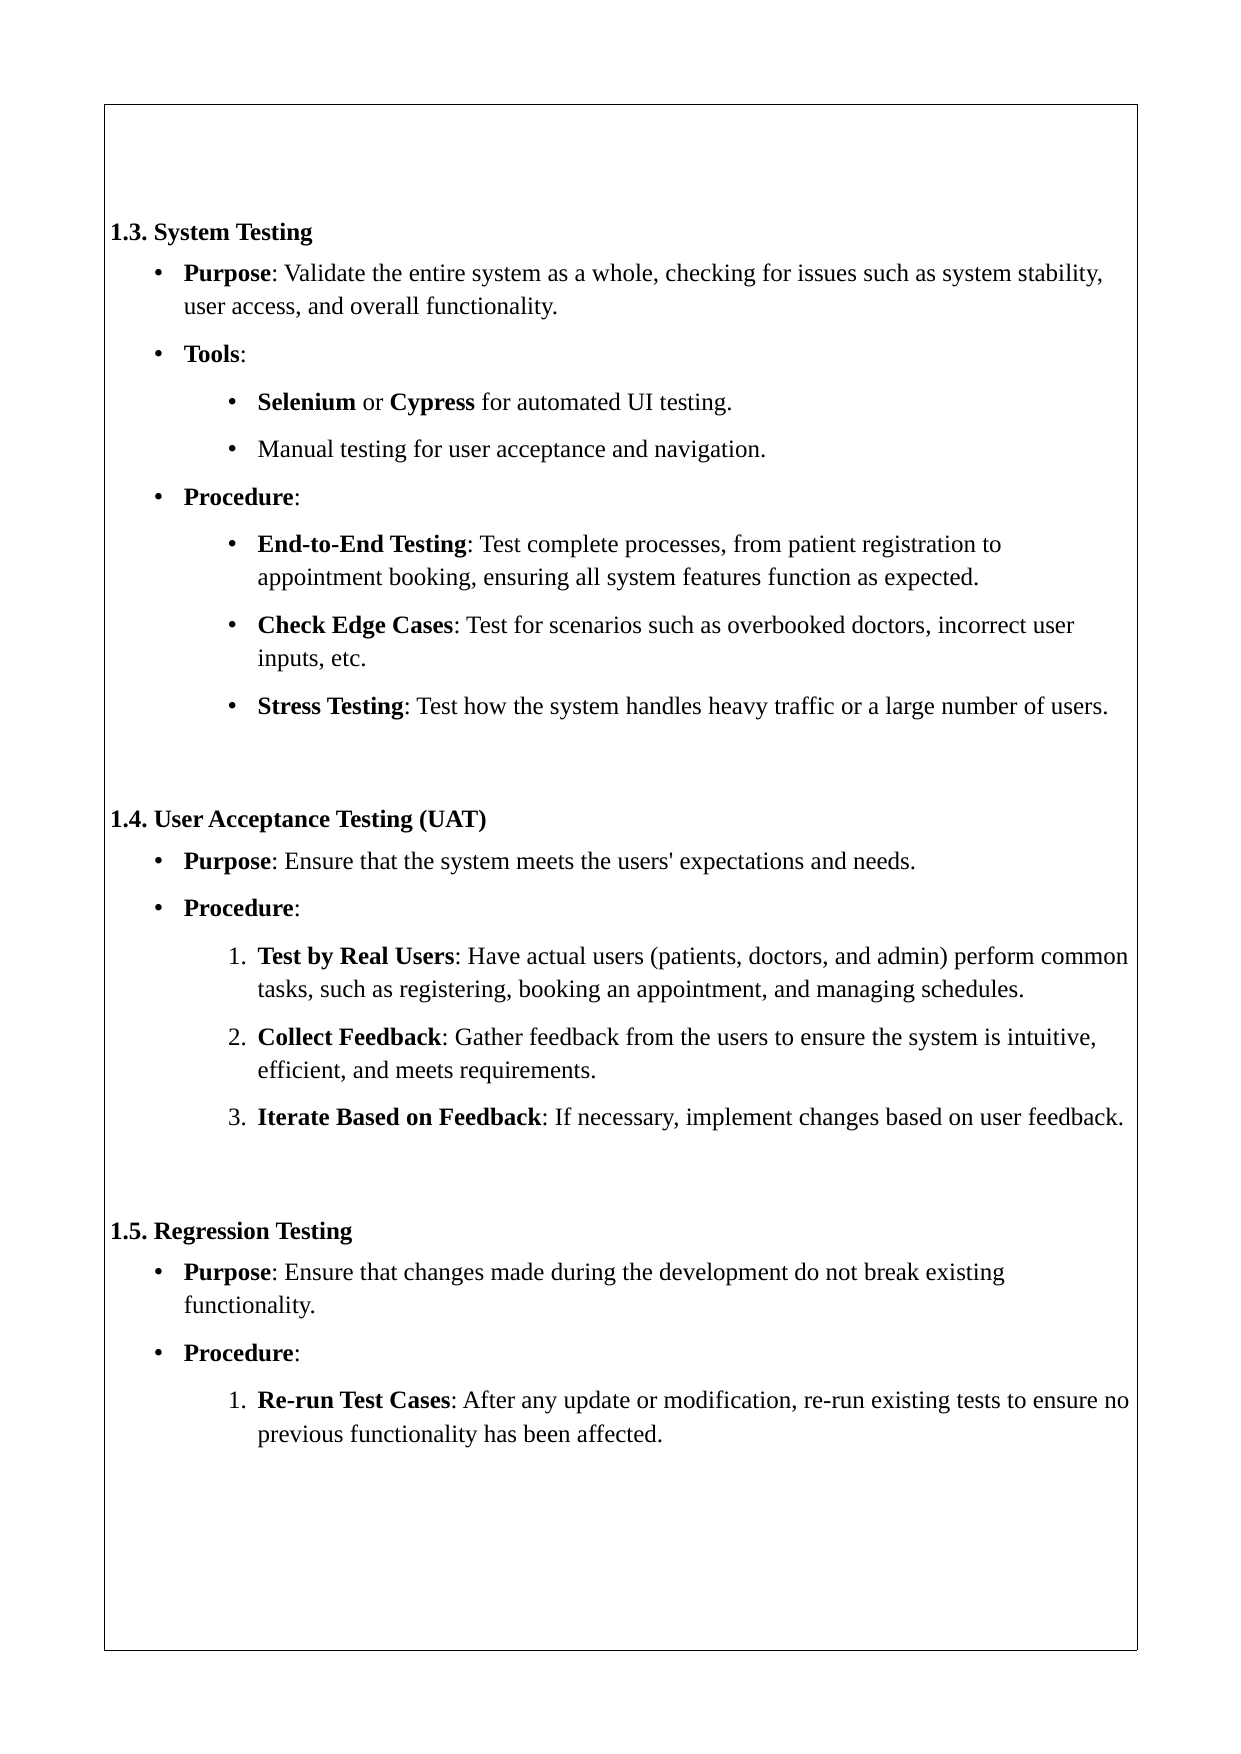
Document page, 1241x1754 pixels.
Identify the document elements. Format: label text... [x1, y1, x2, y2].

list Collect Feedback: Gather feedback from the users to ensure the system is intuitive, efficient, and meets requirements. [228, 1022, 1131, 1083]
list Procedure: [154, 893, 1131, 922]
list Procedure: [154, 1338, 1131, 1367]
list Purpose: Ensure that changes made during the development do not break existing functionality. [154, 1257, 1131, 1319]
list Manual testing for user acceptance and navigation. [228, 434, 1131, 463]
list Purpose: Ensure that the system meets the users' expectations and needs. [154, 846, 1131, 874]
subtitle 1.5. Regression Testing [110, 1216, 1131, 1245]
list Iterate Based on Feedback: If necessary, implement changes based on user feedback. [228, 1102, 1131, 1131]
list Check Edge Cases: Test for scenarios such as overbooked doctors, incorrect user inputs, etc. [228, 610, 1131, 672]
list Purpose: Validate the entire system as a whole, checking for issues such as system stability, user access, and overall functionality. [154, 258, 1131, 320]
list Re-run Test Cases: After any update or modification, re-run existing tests to ensure no previous functionality has been affected. [228, 1386, 1131, 1447]
subtitle 1.4. User Acceptance Testing (UAT) [110, 804, 1131, 833]
list Test by Real Users: Have actual users (patients, doctors, and admin) perform common tasks, such as registering, booking an appointment, and managing schedules. [228, 941, 1131, 1003]
list Selenium or Cypress for automated UI testing. [228, 387, 1131, 415]
subtitle 1.3. System Testing [110, 217, 1131, 246]
list Stress Testing: Test how the system handles heavy traffic or a large number of users. [228, 691, 1131, 719]
list End-to-End Testing: Test complete processes, from patient registration to appointment booking, ensuring all system features function as expected. [228, 529, 1131, 591]
list Procedure: [154, 482, 1131, 511]
list Tools: [154, 339, 1131, 368]
